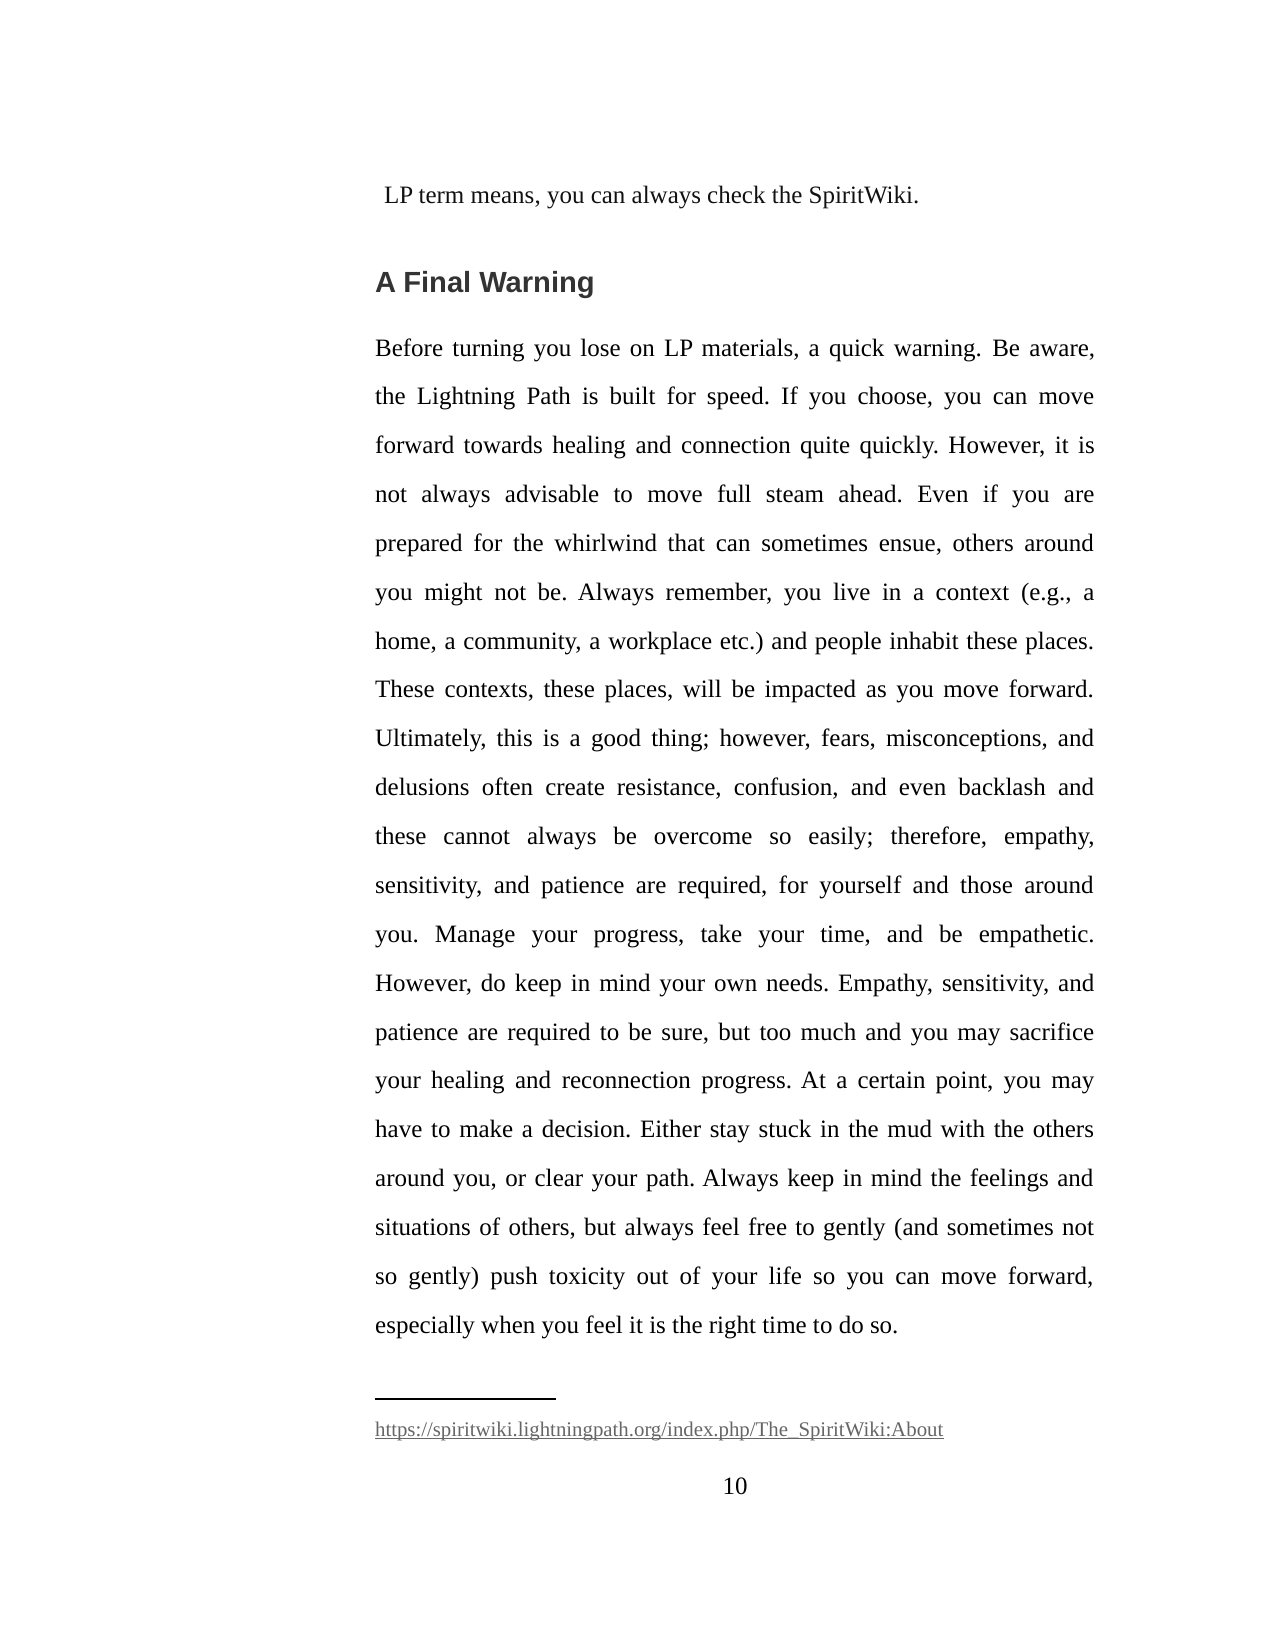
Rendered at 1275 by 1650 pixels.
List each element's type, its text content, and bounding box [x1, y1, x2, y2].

subtitle A Final Warning [375, 265, 1095, 299]
text Read all about the SpiritWiki at https://spiritwiki.lightningpath.org/index.php/The_SpiritWiki:About [375, 1417, 1095, 1441]
text Before turning you lose on LP materials, a quick warning. Be aware, the Lightning Path is built for speed. If you choose, you can move forward towards healing and connection quite quickly. However, it is not always advisable to move full steam ahead. Even if you are prepared for the whirlwind that can sometimes ensue, others around you might not be. Always remember, you live in a context (e.g., a home, a community, a workplace etc.) and people inhabit these places. These contexts, these places, will be impacted as you move forward. Ultimately, this is a good thing; however, fears, misconceptions, and delusions often create resistance, confusion, and even backlash and these cannot always be overcome so easily; therefore, empathy, sensitivity, and patience are required, for yourself and those around you. Manage your progress, take your time, and be empathetic. However, do keep in mind your own needs. Empathy, sensitivity, and patience are required to be sure, but too much and you may sacrifice your healing and reconnection progress. At a certain point, you may have to make a decision. Either stay stuck in the mud with the others around you, or clear your path. Always keep in mind the feelings and situations of others, but always feel free to gently (and sometimes not so gently) push toxicity out of your life so you can move forward, especially when you feel it is the right time to do so. [375, 333, 1095, 1338]
text LP term means, you can always check the SpiritWiki. [384, 180, 1095, 209]
